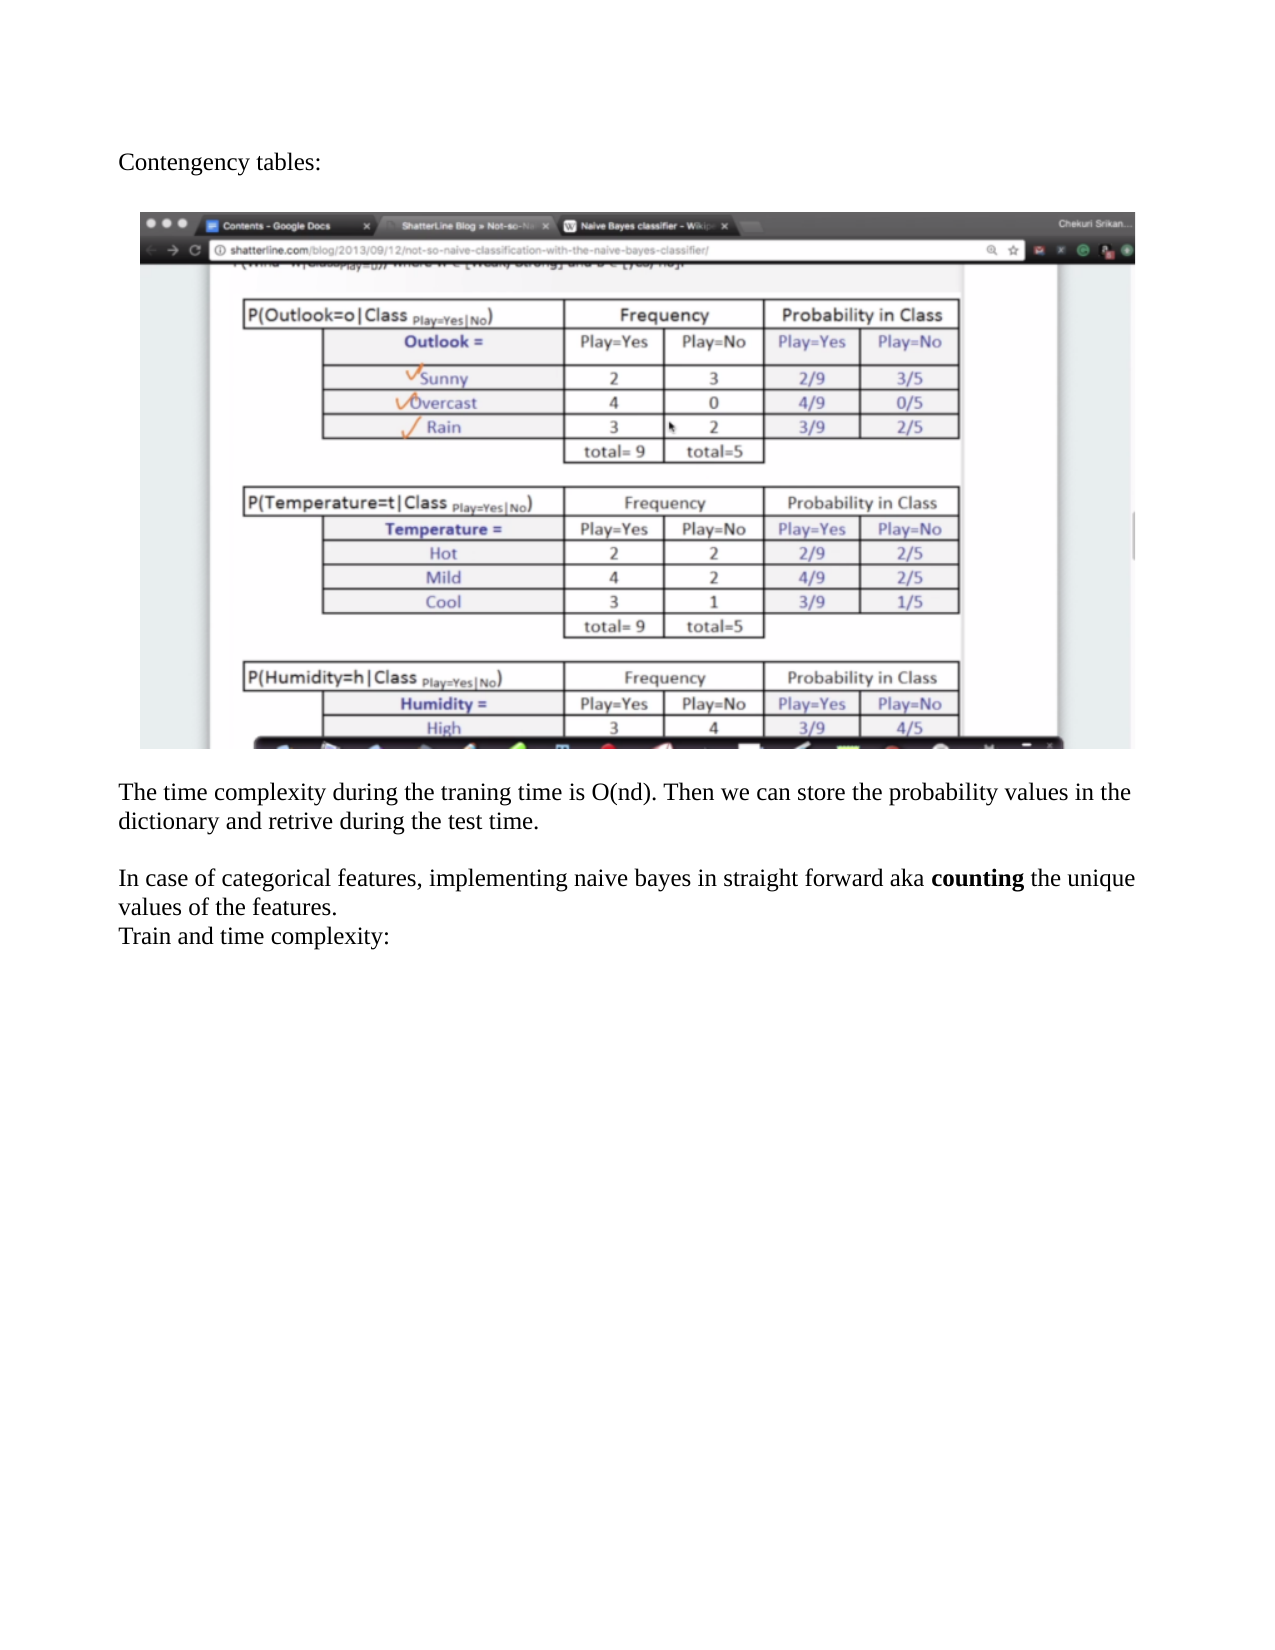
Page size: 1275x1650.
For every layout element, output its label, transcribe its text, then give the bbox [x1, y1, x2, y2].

text In case of categorical features, implementing naive bayes in straight forward aka counting the unique values of the features. [118, 863, 1157, 921]
text The time complexity during the traning time is O(nd). Then we can store the probability values in the dictionary and retrive during the test time. [118, 777, 1157, 834]
text Contengency tables: [118, 147, 1157, 176]
picture [140, 212, 1136, 749]
text Train and time complexity: [118, 921, 1157, 949]
